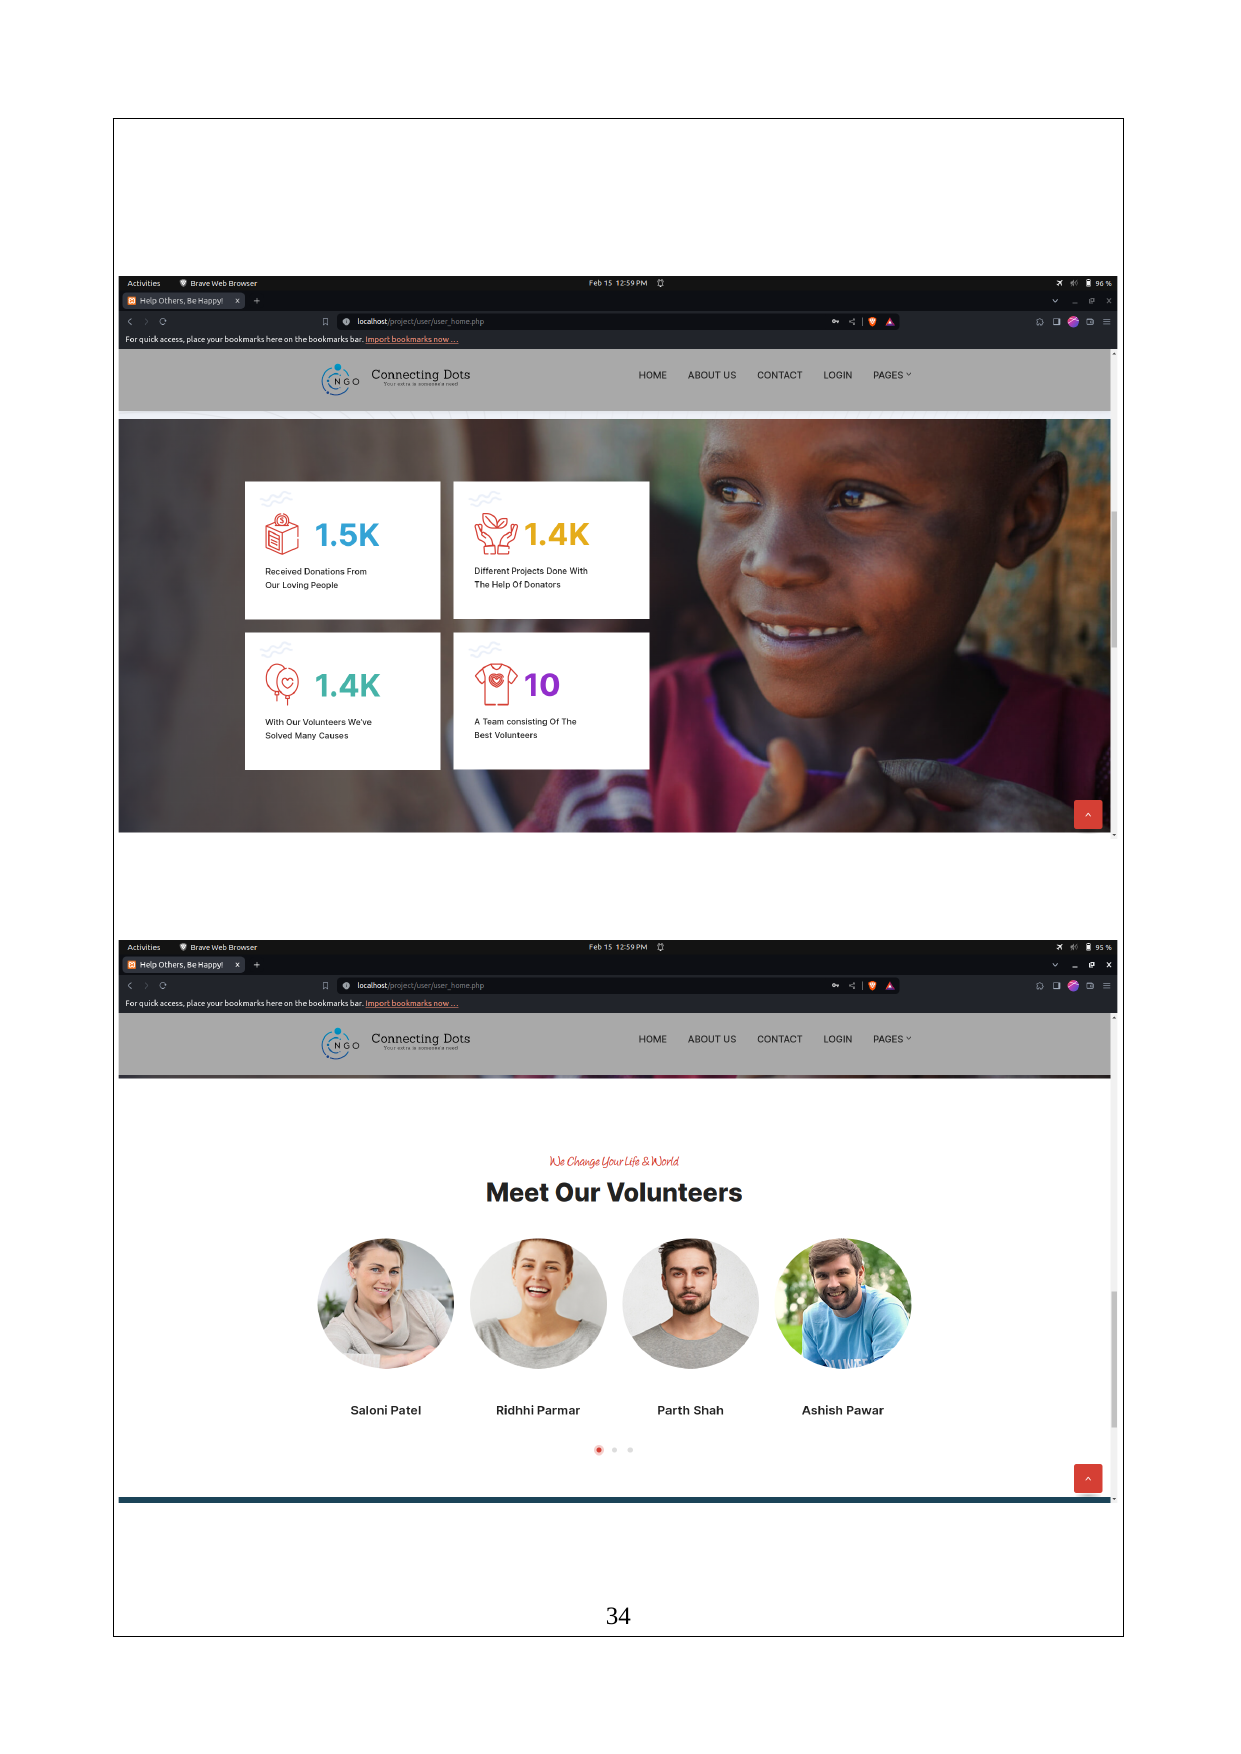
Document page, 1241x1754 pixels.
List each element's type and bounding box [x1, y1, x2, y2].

picture [118, 940, 1118, 1503]
picture [118, 276, 1118, 839]
